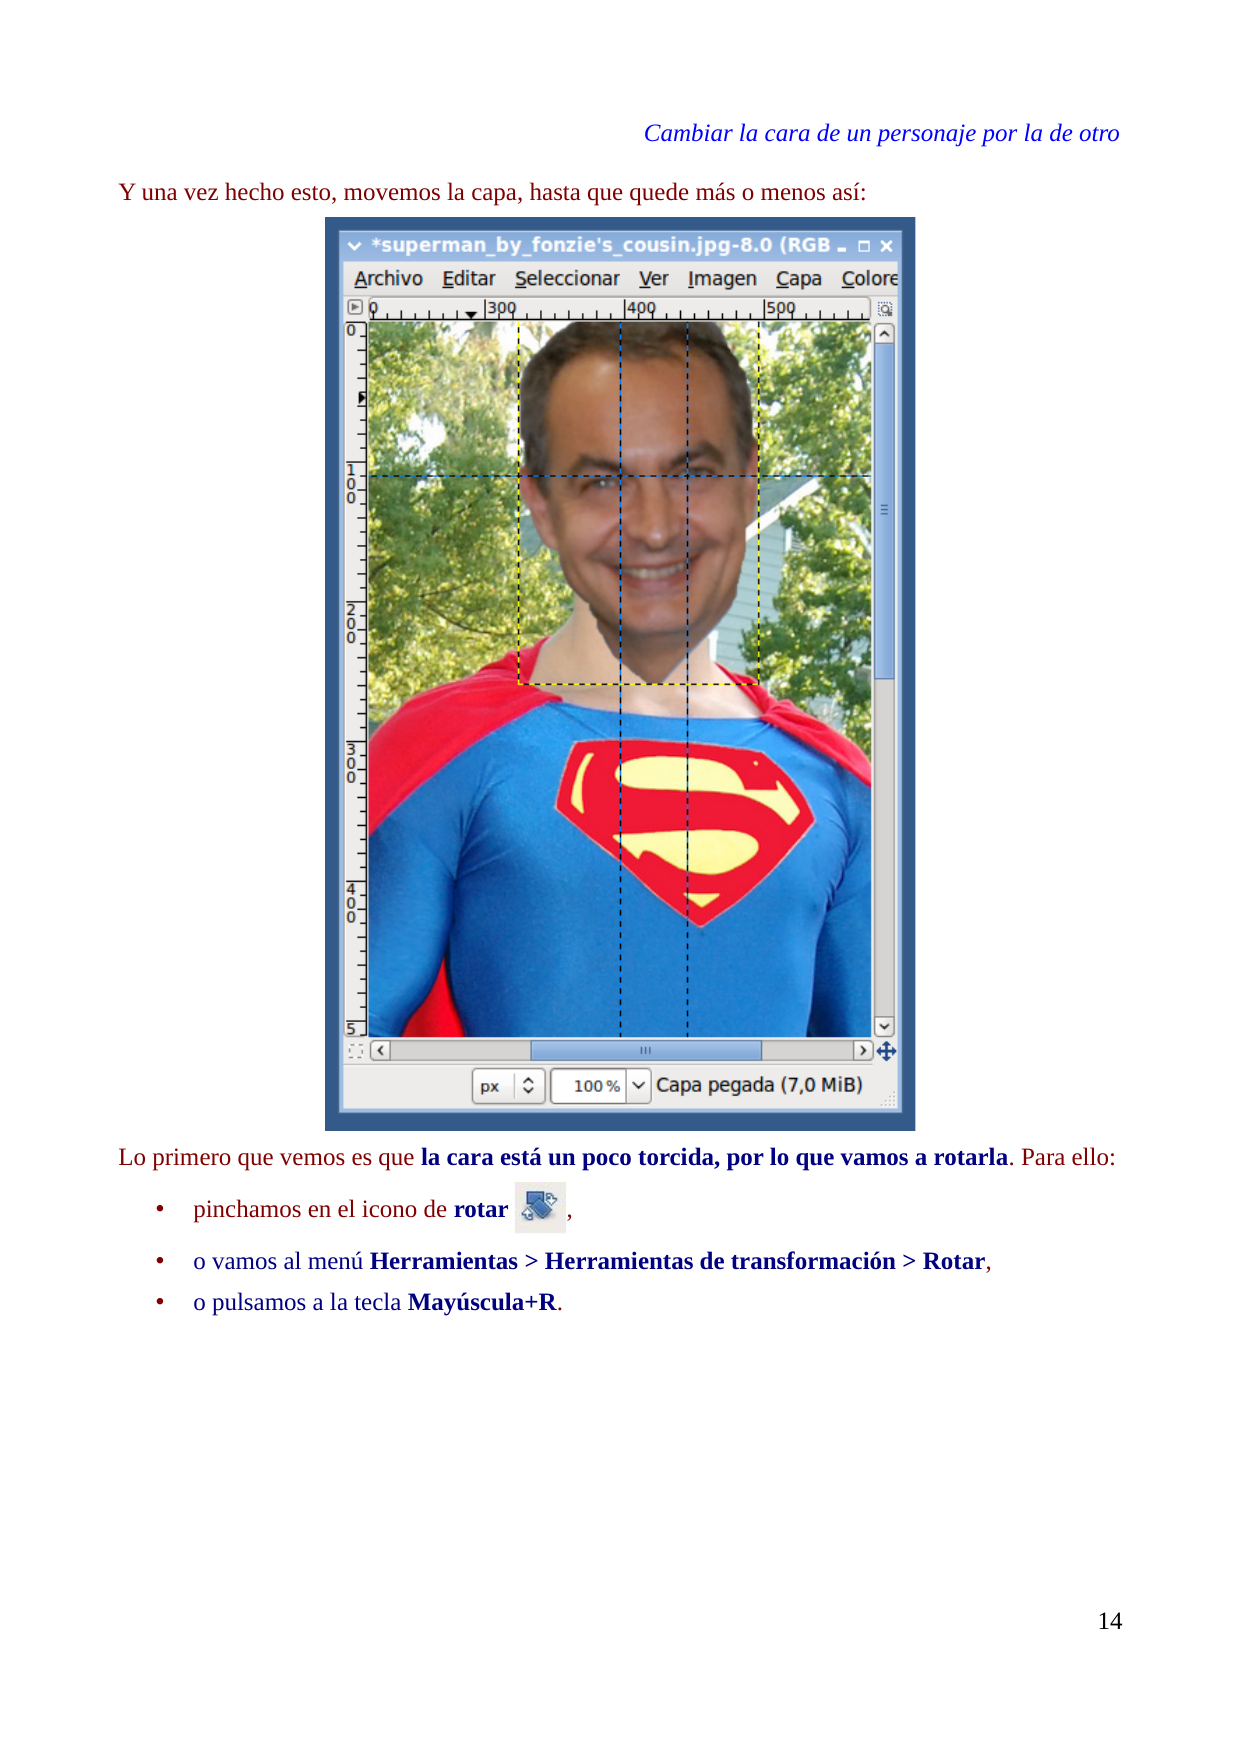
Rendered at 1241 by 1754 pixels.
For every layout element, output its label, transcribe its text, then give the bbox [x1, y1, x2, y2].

text Y una vez hecho esto, movemos la capa, hasta que quede más o menos así: [118, 177, 1122, 206]
text Lo primero que vemos es que la cara está un poco torcida, por lo que vamos a rotarla. Para ello: [118, 1142, 1122, 1171]
list o vamos al menú Herramientas > Herramientas de transformación > Rotar, [156, 1246, 1122, 1275]
picture [514, 1182, 567, 1235]
list o pulsamos a la tecla Mayúscula+R. [156, 1287, 1122, 1316]
picture [325, 217, 916, 1131]
list pinchamos en el icono de rotar , [567, 1183, 1122, 1234]
list pinchamos en el icono de rotar , [156, 1183, 514, 1234]
